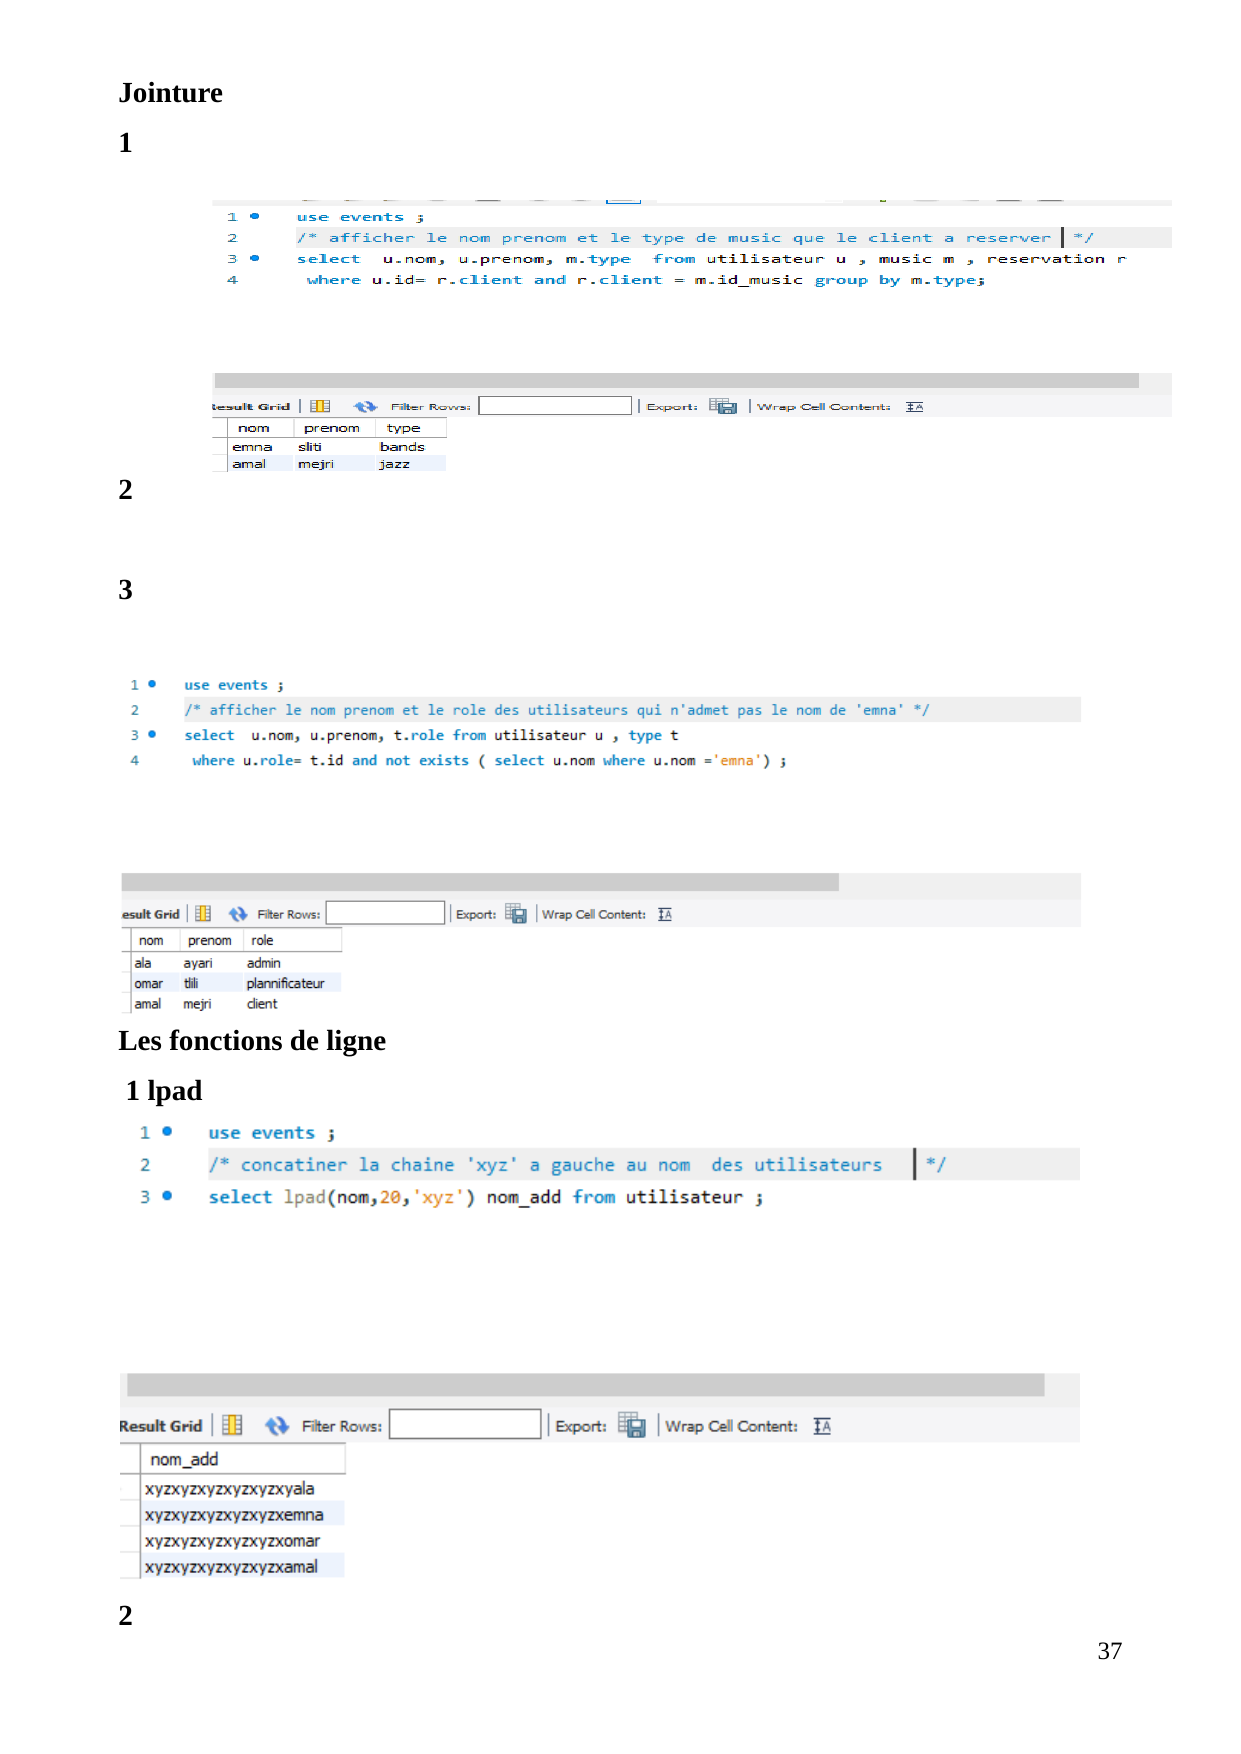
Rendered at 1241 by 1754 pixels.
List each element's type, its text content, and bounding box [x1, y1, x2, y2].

list 1 lpad [118, 1073, 1078, 1106]
list 2 [118, 1173, 1078, 1632]
list Les fonctions de ligne [118, 919, 1078, 1056]
picture [120, 1117, 1080, 1599]
picture [212, 200, 1172, 510]
list Jointure [118, 75, 1078, 108]
list 3 [118, 572, 1078, 606]
list 1 [118, 125, 1078, 159]
picture [121, 673, 1082, 1023]
list 2 [118, 472, 212, 505]
